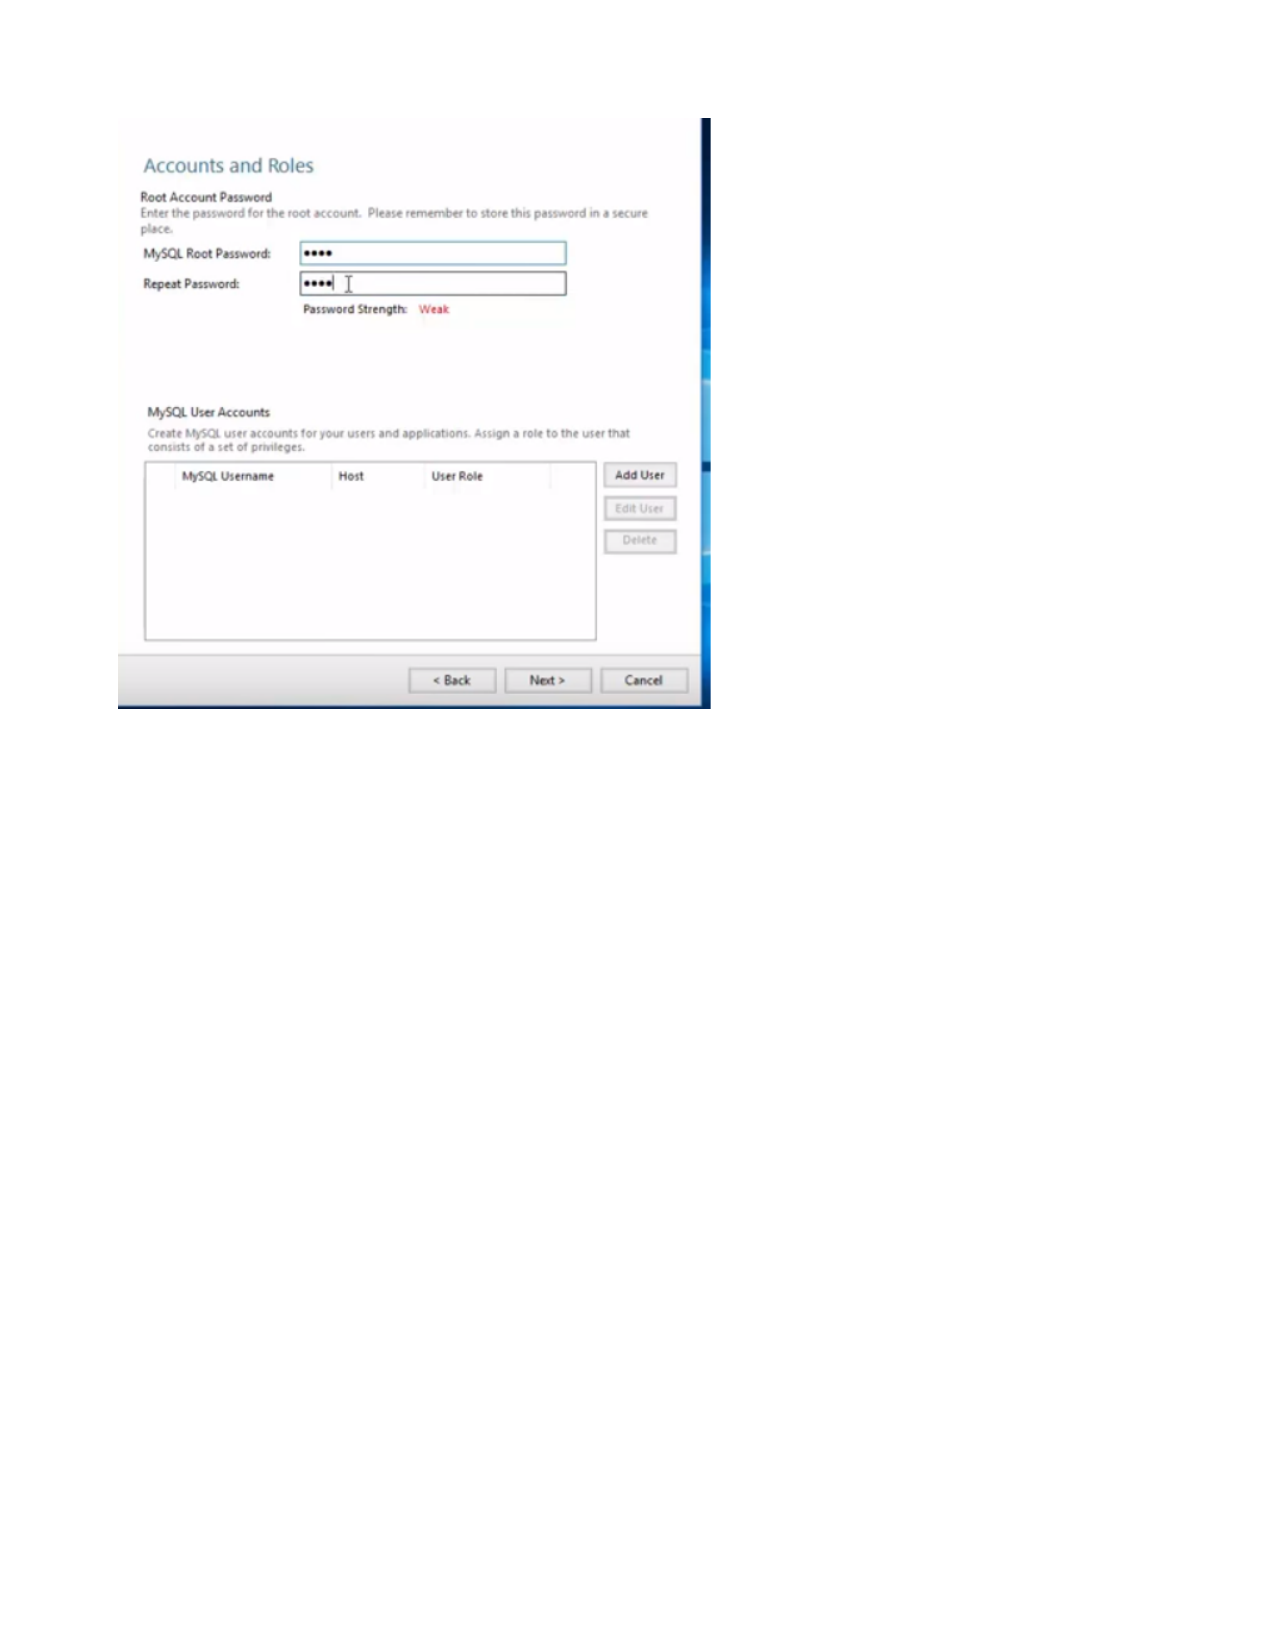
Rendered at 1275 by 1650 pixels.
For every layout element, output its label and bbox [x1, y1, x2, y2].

picture [118, 118, 711, 709]
